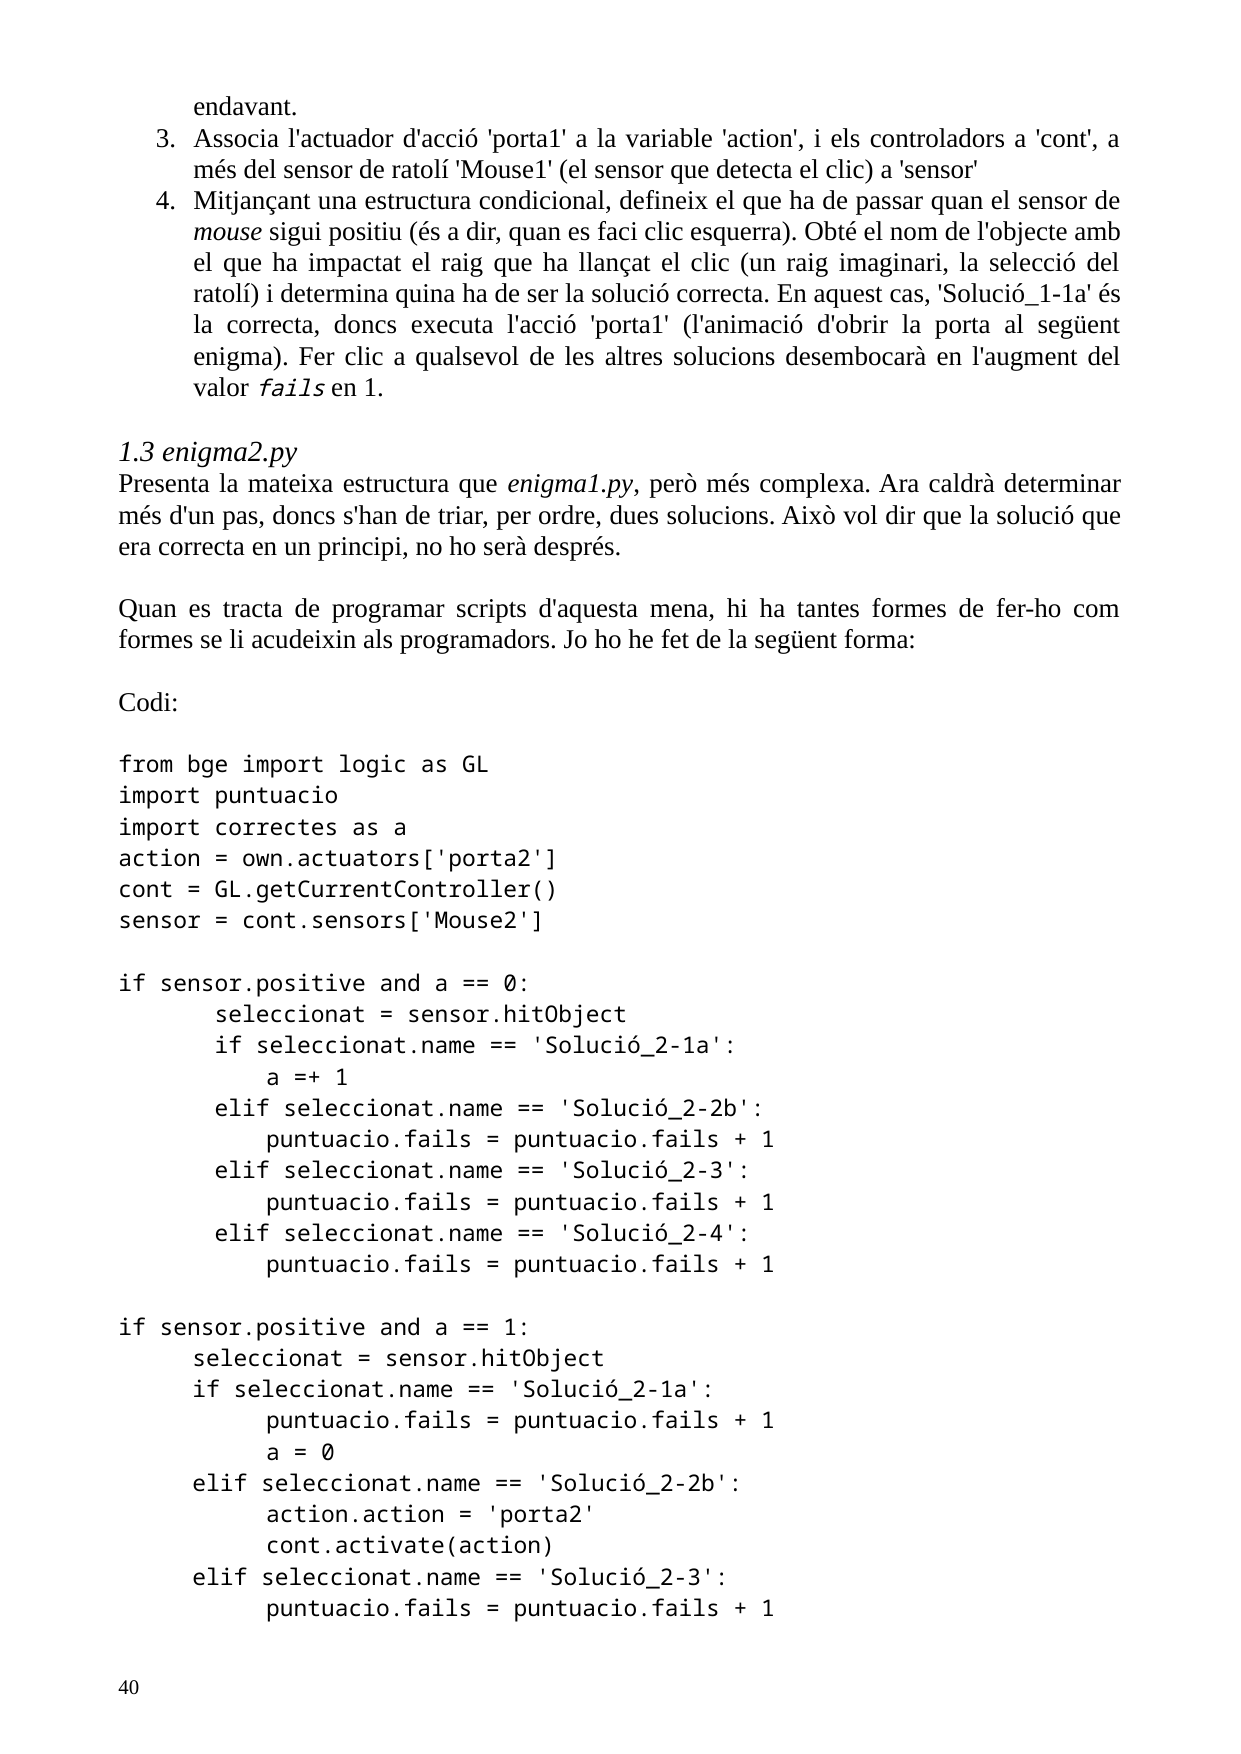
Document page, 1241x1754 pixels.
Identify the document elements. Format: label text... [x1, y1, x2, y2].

text action = own.actuators['porta2'] [118, 842, 1122, 873]
text puntuacio.fails = puntuacio.fails + 1 [118, 1592, 1122, 1623]
text elif seleccionat.name == 'Solució_2-3': [118, 1560, 1122, 1592]
text action.action = 'porta2' [118, 1498, 1122, 1529]
text import puntuacio [118, 779, 1122, 810]
text elif seleccionat.name == 'Solució_2-3': [118, 1154, 1122, 1185]
text puntuacio.fails = puntuacio.fails + 1 [118, 1404, 1122, 1435]
text if sensor.positive and a == 0: [118, 967, 1122, 998]
list Mitjançant una estructura condicional, defineix el que ha de passar quan el sensor de mouse sigui positiu (és a dir, quan es faci clic esquerra). Obté el nom de l'objecte amb el que ha impactat el raig que ha llançat el clic (un raig imaginari, la selecció del ratolí) i determina quina ha de ser la solució correcta. En aquest cas, 'Solució_1-1a' és la correcta, doncs executa l'acció 'porta1' (l'animació d'obrir la porta al següent enigma). Fer clic a qualsevol de les altres solucions desembocarà en l'augment del valor fails en 1. [156, 184, 1122, 403]
text if seleccionat.name == 'Solució_2-1a': [118, 1029, 1122, 1060]
text puntuacio.fails = puntuacio.fails + 1 [118, 1123, 1122, 1154]
text Codi: [118, 686, 1122, 717]
text elif seleccionat.name == 'Solució_2-2b': [118, 1092, 1122, 1123]
text import correctes as a [118, 810, 1122, 842]
text a = 0 [118, 1435, 1122, 1467]
text Quan es tracta de programar scripts d'aquesta mena, hi ha tantes formes de fer-ho com formes se li acudeixin als programadors. Jo ho he fet de la següent forma: [118, 592, 1122, 654]
text 1.3 enigma2.py [118, 434, 1122, 468]
text if sensor.positive and a == 1: [118, 1310, 1122, 1342]
text if seleccionat.name == 'Solució_2-1a': [118, 1373, 1122, 1404]
text a =+ 1 [118, 1060, 1122, 1092]
list endavant. [156, 91, 1122, 122]
text elif seleccionat.name == 'Solució_2-4': [118, 1217, 1122, 1248]
text from bge import logic as GL [118, 748, 1122, 779]
text elif seleccionat.name == 'Solució_2-2b': [118, 1467, 1122, 1498]
text cont.activate(action) [118, 1529, 1122, 1560]
text puntuacio.fails = puntuacio.fails + 1 [118, 1185, 1122, 1217]
text sensor = cont.sensors['Mouse2'] [118, 904, 1122, 935]
text puntuacio.fails = puntuacio.fails + 1 [118, 1248, 1122, 1279]
list Associa l'actuador d'acció 'porta1' a la variable 'action', i els controladors a 'cont', a més del sensor de ratolí 'Mouse1' (el sensor que detecta el clic) a 'sensor' [156, 122, 1122, 184]
text Presenta la mateixa estructura que enigma1.py, però més complexa. Ara caldrà determinar més d'un pas, doncs s'han de triar, per ordre, dues solucions. Això vol dir que la solució que era correcta en un principi, no ho serà després. [118, 468, 1122, 561]
text seleccionat = sensor.hitObject [118, 998, 1122, 1029]
text seleccionat = sensor.hitObject [118, 1342, 1122, 1373]
text cont = GL.getCurrentController() [118, 873, 1122, 904]
